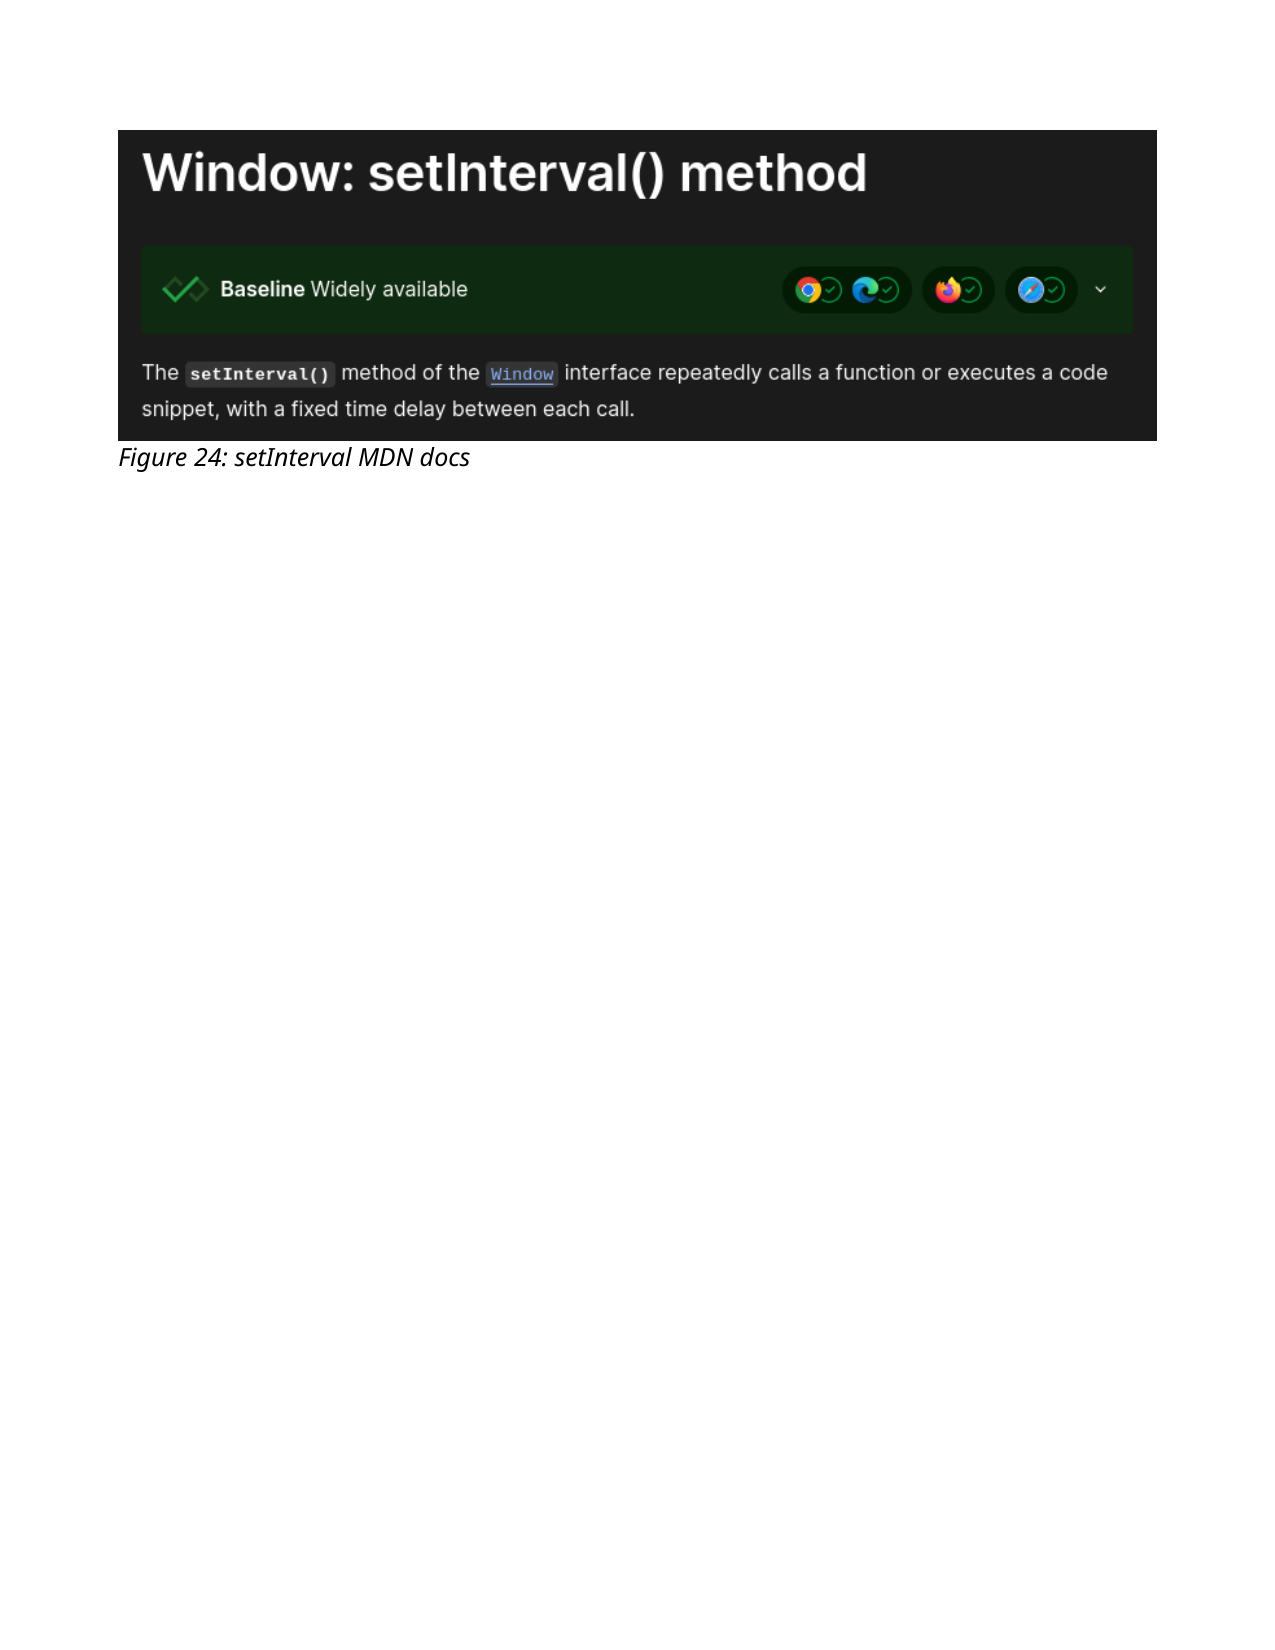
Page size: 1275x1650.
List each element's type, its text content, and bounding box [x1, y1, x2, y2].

text Figure 24: setInterval MDN docs [118, 441, 1157, 474]
picture [118, 130, 1157, 441]
